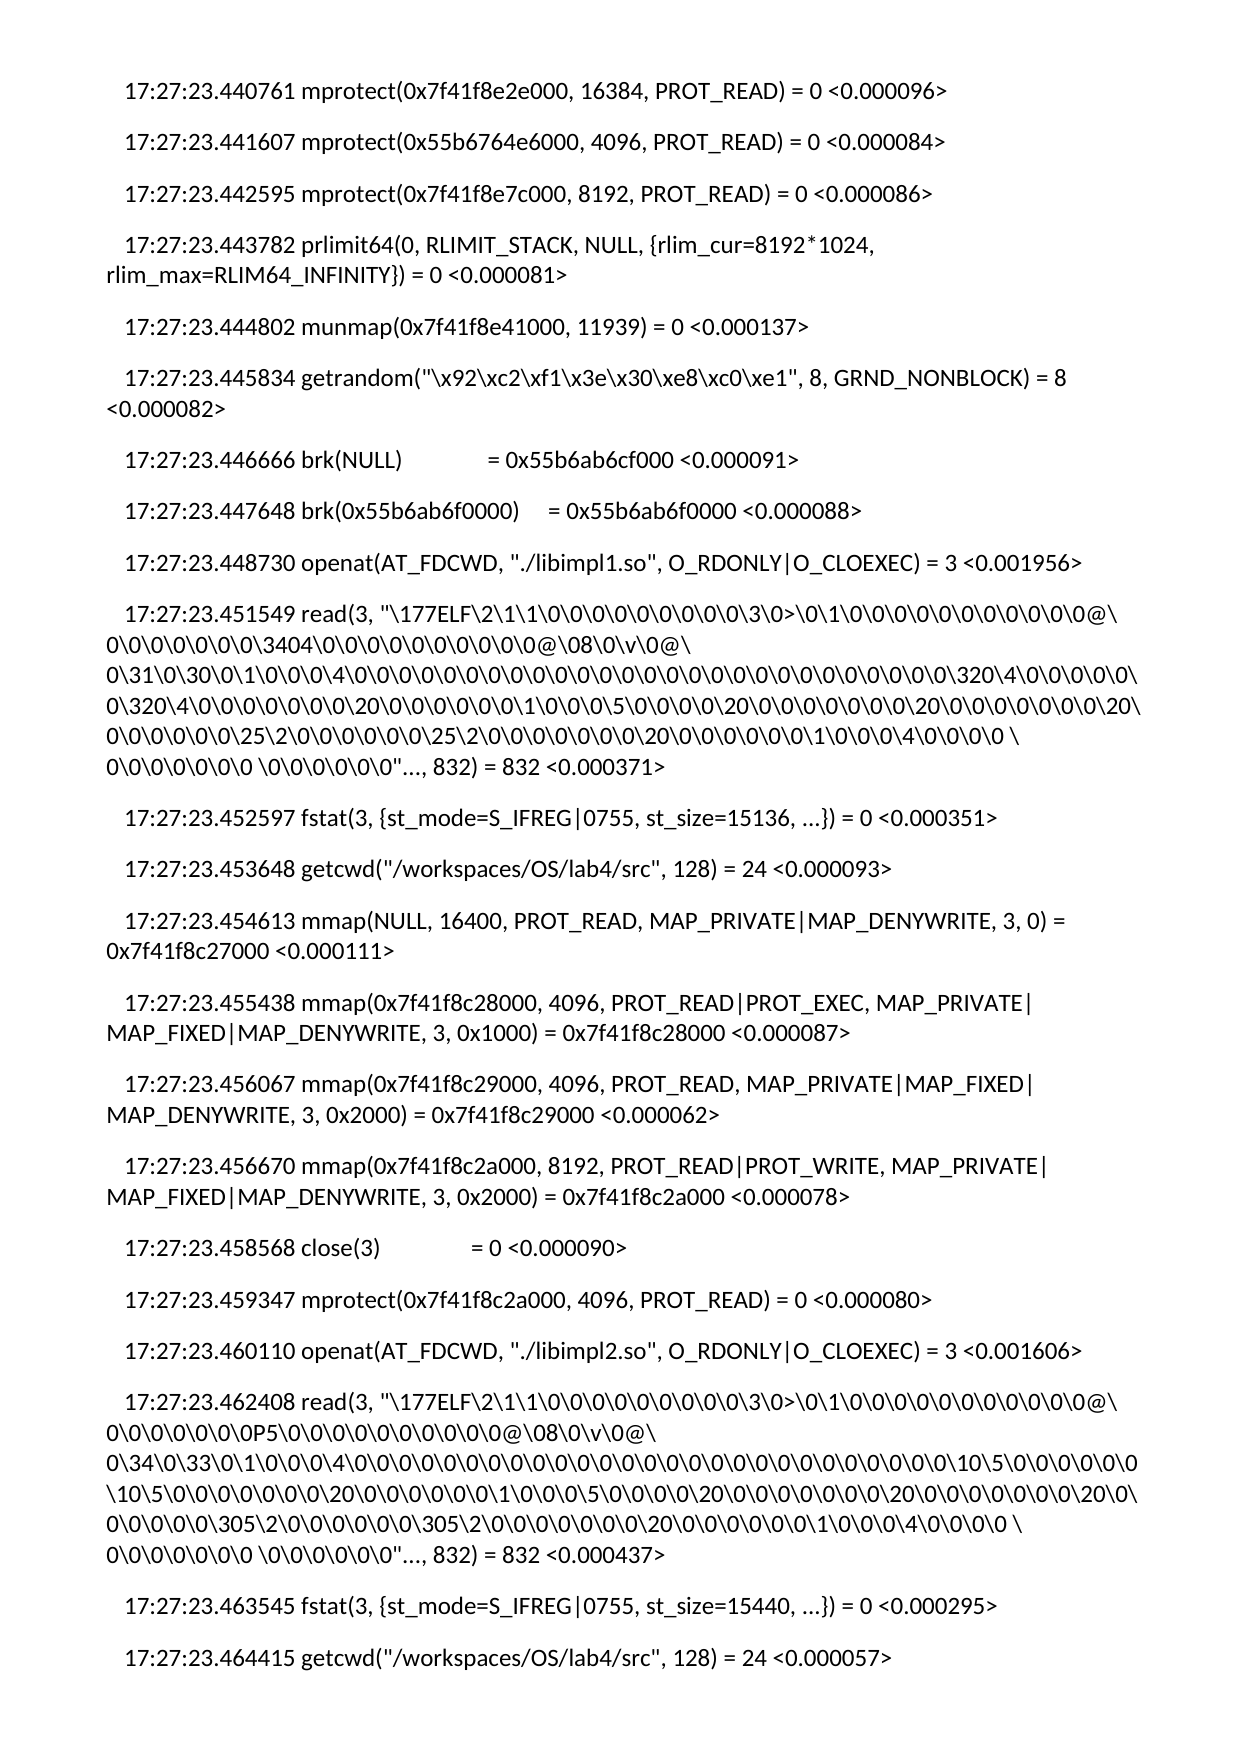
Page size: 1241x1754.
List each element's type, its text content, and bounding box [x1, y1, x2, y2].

text 17:27:23.459347 mprotect(0x7f41f8c2a000, 4096, PROT_READ) = 0 <0.000080> [106, 1284, 1147, 1314]
text 17:27:23.443782 prlimit64(0, RLIMIT_STACK, NULL, {rlim_cur=8192*1024, rlim_max=RLIM64_INFINITY}) = 0 <0.000081> [106, 229, 1147, 290]
text 17:27:23.452597 fstat(3, {st_mode=S_IFREG|0755, st_size=15136, ...}) = 0 <0.000351> [106, 802, 1147, 833]
text 17:27:23.455438 mmap(0x7f41f8c28000, 4096, PROT_READ|PROT_EXEC, MAP_PRIVATE|MAP_FIXED|MAP_DENYWRITE, 3, 0x1000) = 0x7f41f8c28000 <0.000087> [106, 987, 1147, 1048]
text 17:27:23.456670 mmap(0x7f41f8c2a000, 8192, PROT_READ|PROT_WRITE, MAP_PRIVATE|MAP_FIXED|MAP_DENYWRITE, 3, 0x2000) = 0x7f41f8c2a000 <0.000078> [106, 1151, 1147, 1212]
text 17:27:23.451549 read(3, "\177ELF\2\1\1\0\0\0\0\0\0\0\0\0\3\0>\0\1\0\0\0\0\0\0\0\0\0\0\0@\0\0\0\0\0\0\0\3404\0\0\0\0\0\0\0\0\0\0@\08\0\v\0@\0\31\0\30\0\1\0\0\0\4\0\0\0\0\0\0\0\0\0\0\0\0\0\0\0\0\0\0\0\0\0\0\0\0\0\0\0\320\4\0\0\0\0\0\0\320\4\0\0\0\0\0\0\0\20\0\0\0\0\0\0\1\0\0\0\5\0\0\0\0\20\0\0\0\0\0\0\0\20\0\0\0\0\0\0\0\20\0\0\0\0\0\0\25\2\0\0\0\0\0\0\25\2\0\0\0\0\0\0\0\20\0\0\0\0\0\0\1\0\0\0\4\0\0\0\0 \0\0\0\0\0\0\0 \0\0\0\0\0\0"..., 832) = 832 <0.000371> [106, 598, 1147, 781]
text 17:27:23.462408 read(3, "\177ELF\2\1\1\0\0\0\0\0\0\0\0\0\3\0>\0\1\0\0\0\0\0\0\0\0\0\0\0@\0\0\0\0\0\0\0P5\0\0\0\0\0\0\0\0\0\0@\08\0\v\0@\0\34\0\33\0\1\0\0\0\4\0\0\0\0\0\0\0\0\0\0\0\0\0\0\0\0\0\0\0\0\0\0\0\0\0\0\0\10\5\0\0\0\0\0\0\10\5\0\0\0\0\0\0\0\20\0\0\0\0\0\0\1\0\0\0\5\0\0\0\0\20\0\0\0\0\0\0\0\20\0\0\0\0\0\0\0\20\0\0\0\0\0\0\305\2\0\0\0\0\0\0\305\2\0\0\0\0\0\0\0\20\0\0\0\0\0\0\1\0\0\0\4\0\0\0\0 \0\0\0\0\0\0\0 \0\0\0\0\0\0"..., 832) = 832 <0.000437> [106, 1386, 1147, 1569]
text 17:27:23.454613 mmap(NULL, 16400, PROT_READ, MAP_PRIVATE|MAP_DENYWRITE, 3, 0) = 0x7f41f8c27000 <0.000111> [106, 905, 1147, 966]
text 17:27:23.464415 getcwd("/workspaces/OS/lab4/src", 128) = 24 <0.000057> [106, 1642, 1147, 1672]
text 17:27:23.448730 openat(AT_FDCWD, "./libimpl1.so", O_RDONLY|O_CLOEXEC) = 3 <0.001956> [106, 547, 1147, 577]
text 17:27:23.445834 getrandom("\x92\xc2\xf1\x3e\x30\xe8\xc0\xe1", 8, GRND_NONBLOCK) = 8 <0.000082> [106, 362, 1147, 423]
text 17:27:23.453648 getcwd("/workspaces/OS/lab4/src", 128) = 24 <0.000093> [106, 853, 1147, 884]
text 17:27:23.444802 munmap(0x7f41f8e41000, 11939) = 0 <0.000137> [106, 311, 1147, 341]
text 17:27:23.446666 brk(NULL) = 0x55b6ab6cf000 <0.000091> [106, 444, 1147, 475]
text 17:27:23.441607 mprotect(0x55b6764e6000, 4096, PROT_READ) = 0 <0.000084> [106, 126, 1147, 157]
text 17:27:23.460110 openat(AT_FDCWD, "./libimpl2.so", O_RDONLY|O_CLOEXEC) = 3 <0.001606> [106, 1335, 1147, 1366]
text 17:27:23.447648 brk(0x55b6ab6f0000) = 0x55b6ab6f0000 <0.000088> [106, 496, 1147, 526]
text 17:27:23.456067 mmap(0x7f41f8c29000, 4096, PROT_READ, MAP_PRIVATE|MAP_FIXED|MAP_DENYWRITE, 3, 0x2000) = 0x7f41f8c29000 <0.000062> [106, 1069, 1147, 1130]
text 17:27:23.440761 mprotect(0x7f41f8e2e000, 16384, PROT_READ) = 0 <0.000096> [106, 75, 1147, 106]
text 17:27:23.442595 mprotect(0x7f41f8e7c000, 8192, PROT_READ) = 0 <0.000086> [106, 178, 1147, 208]
text 17:27:23.463545 fstat(3, {st_mode=S_IFREG|0755, st_size=15440, ...}) = 0 <0.000295> [106, 1590, 1147, 1621]
text 17:27:23.458568 close(3) = 0 <0.000090> [106, 1232, 1147, 1263]
